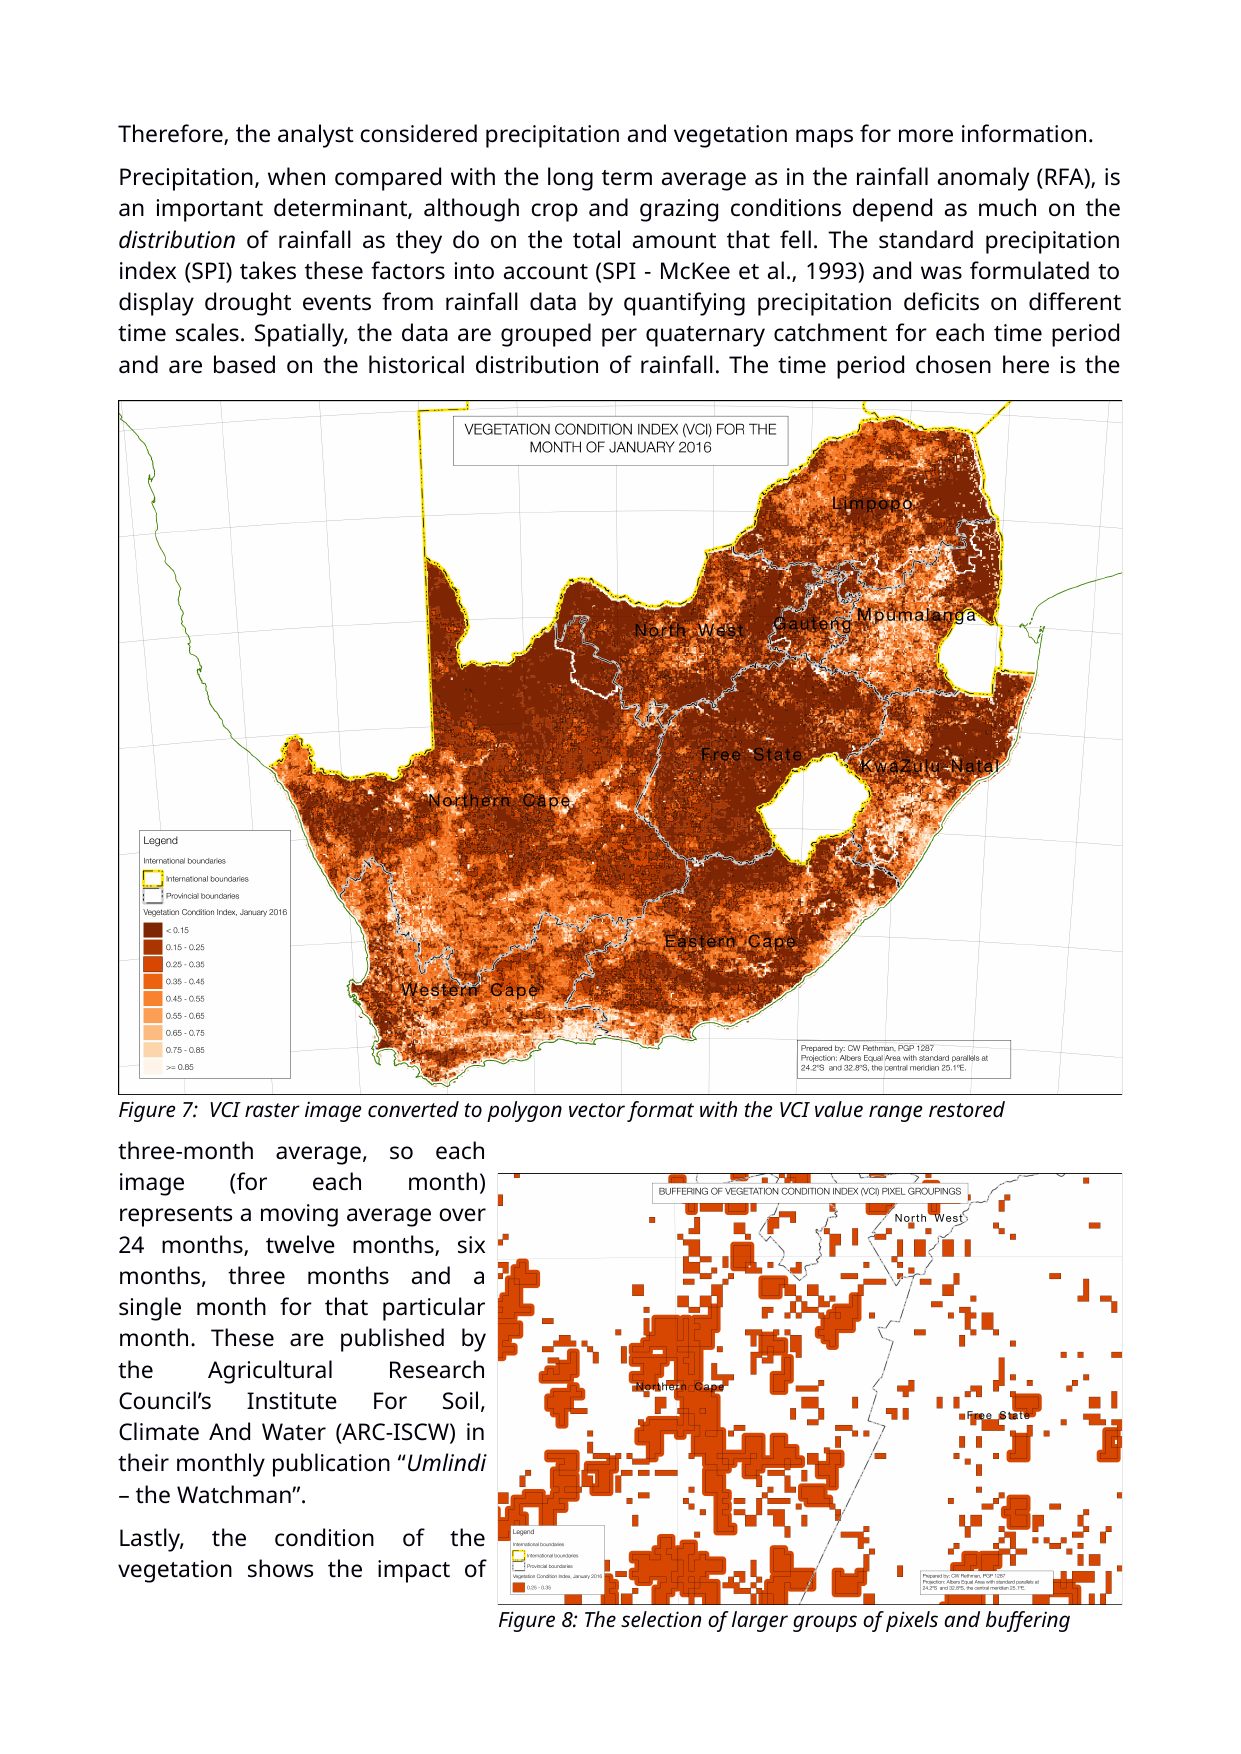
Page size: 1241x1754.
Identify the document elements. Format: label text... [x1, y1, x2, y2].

text Therefore, the analyst considered precipitation and vegetation maps for more information. [118, 118, 1122, 149]
text Figure 9: VCI raster image converted to polygon vector format with the VCI value range restored [118, 1095, 1122, 1123]
picture [118, 400, 1123, 1095]
text Figure 8: The selection of larger groups of pixels and buffering [498, 1605, 1122, 1633]
text Precipitation, when compared with the long term average as in the rainfall anomaly (RFA), is an important determinant, although crop and grazing conditions depend as much on the distribution of rainfall as they do on the total amount that fell. The standard precipitation index (SPI) takes these factors into account (SPI - McKee et al., 1993) and was formulated to display drought events from rainfall data by quantifying precipitation deficits on different time scales. Spatially, the data are grouped per quaternary catchment for each time period and are based on the historical distribution of rainfall. The time period chosen here is the [118, 161, 1122, 388]
text Lastly, the condition of the vegetation shows the impact of [118, 1522, 497, 1584]
picture [497, 1173, 1123, 1605]
text three-month average, so each image (for each month) represents a moving average over 24 months, twelve months, six months, three months and a single month for that particular month. These are published by the Agricultural Research Council’s Institute For Soil, Climate And Water (ARC-ISCW) in their monthly publication “Umlindi – the Watchman”. [118, 1123, 1122, 1510]
